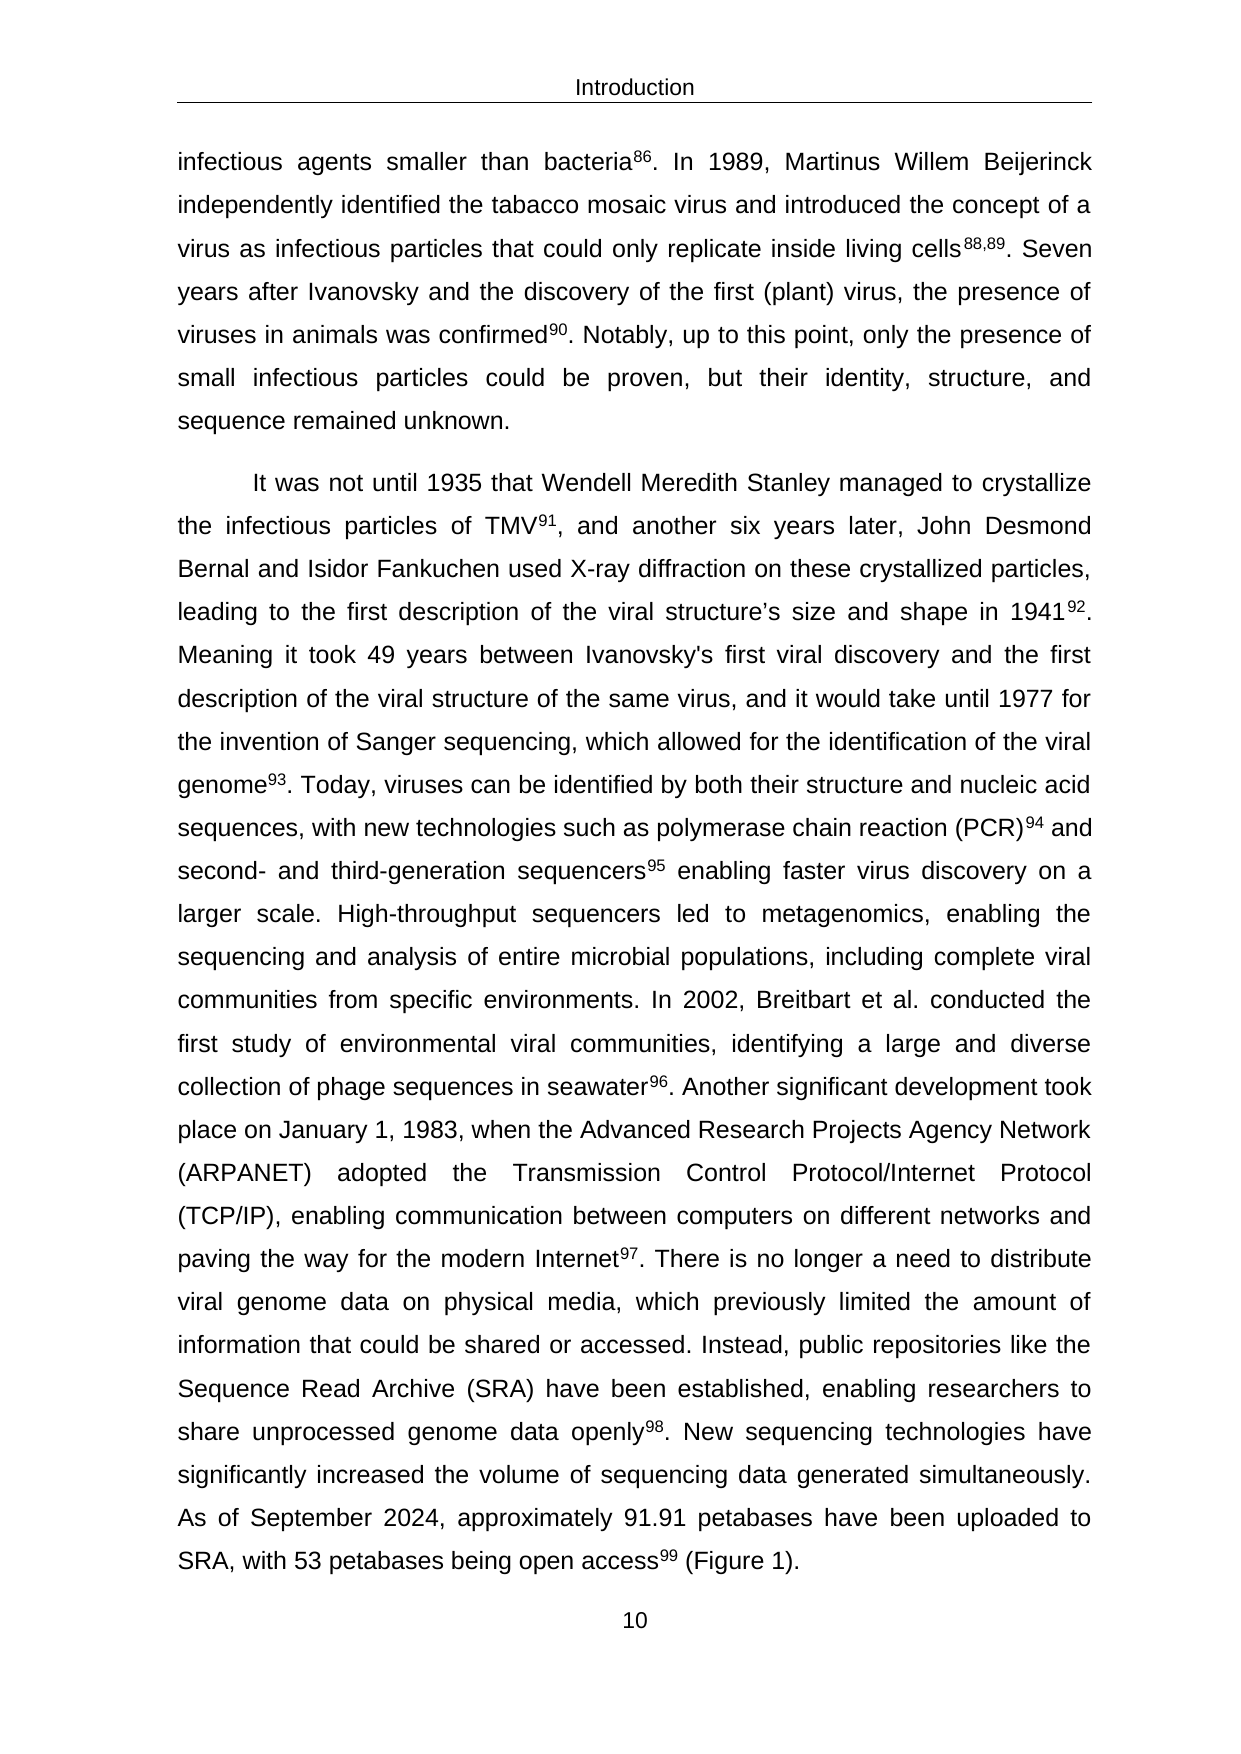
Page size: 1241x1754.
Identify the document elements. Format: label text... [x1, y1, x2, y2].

text It was not until 1935 that Wendell Meredith Stanley managed to crystallize the infectious particles of TMV91, and another six years later, John Desmond Bernal and Isidor Fankuchen used X-ray diffraction on these crystallized particles, leading to the first description of the viral structure’s size and shape in 194192. Meaning it took 49 years between Ivanovsky's first viral discovery and the first description of the viral structure of the same virus, and it would take until 1977 for the invention of Sanger sequencing, which allowed for the identification of the viral genome93. Today, viruses can be identified by both their structure and nucleic acid sequences, with new technologies such as polymerase chain reaction (PCR)94 and second- and third-generation sequencers95 enabling faster virus discovery on a larger scale. High-throughput sequencers led to metagenomics, enabling the sequencing and analysis of entire microbial populations, including complete viral communities from specific environments. In 2002, Breitbart et al. conducted the first study of environmental viral communities, identifying a large and diverse collection of phage sequences in seawater96. Another significant development took place on January 1, 1983, when the Advanced Research Projects Agency Network (ARPANET) adopted the Transmission Control Protocol/Internet Protocol (TCP/IP), enabling communication between computers on different networks and paving the way for the modern Internet97. There is no longer a need to distribute viral genome data on physical media, which previously limited the amount of information that could be shared or accessed. Instead, public repositories like the Sequence Read Archive (SRA) have been established, enabling researchers to share unprocessed genome data openly98. New sequencing technologies have significantly increased the volume of sequencing data generated simultaneously. As of September 2024, approximately 91.91 petabases have been uploaded to SRA, with 53 petabases being open access99 (Figure 1). [177, 468, 1092, 1575]
text infectious agents smaller than bacteria86. In 1989, Martinus Willem Beijerinck independently identified the tabacco mosaic virus and introduced the concept of a virus as infectious particles that could only replicate inside living cells88,89. Seven years after Ivanovsky and the discovery of the first (plant) virus, the presence of viruses in animals was confirmed90. Notably, up to this point, only the presence of small infectious particles could be proven, but their identity, structure, and sequence remained unknown. [177, 147, 1092, 435]
